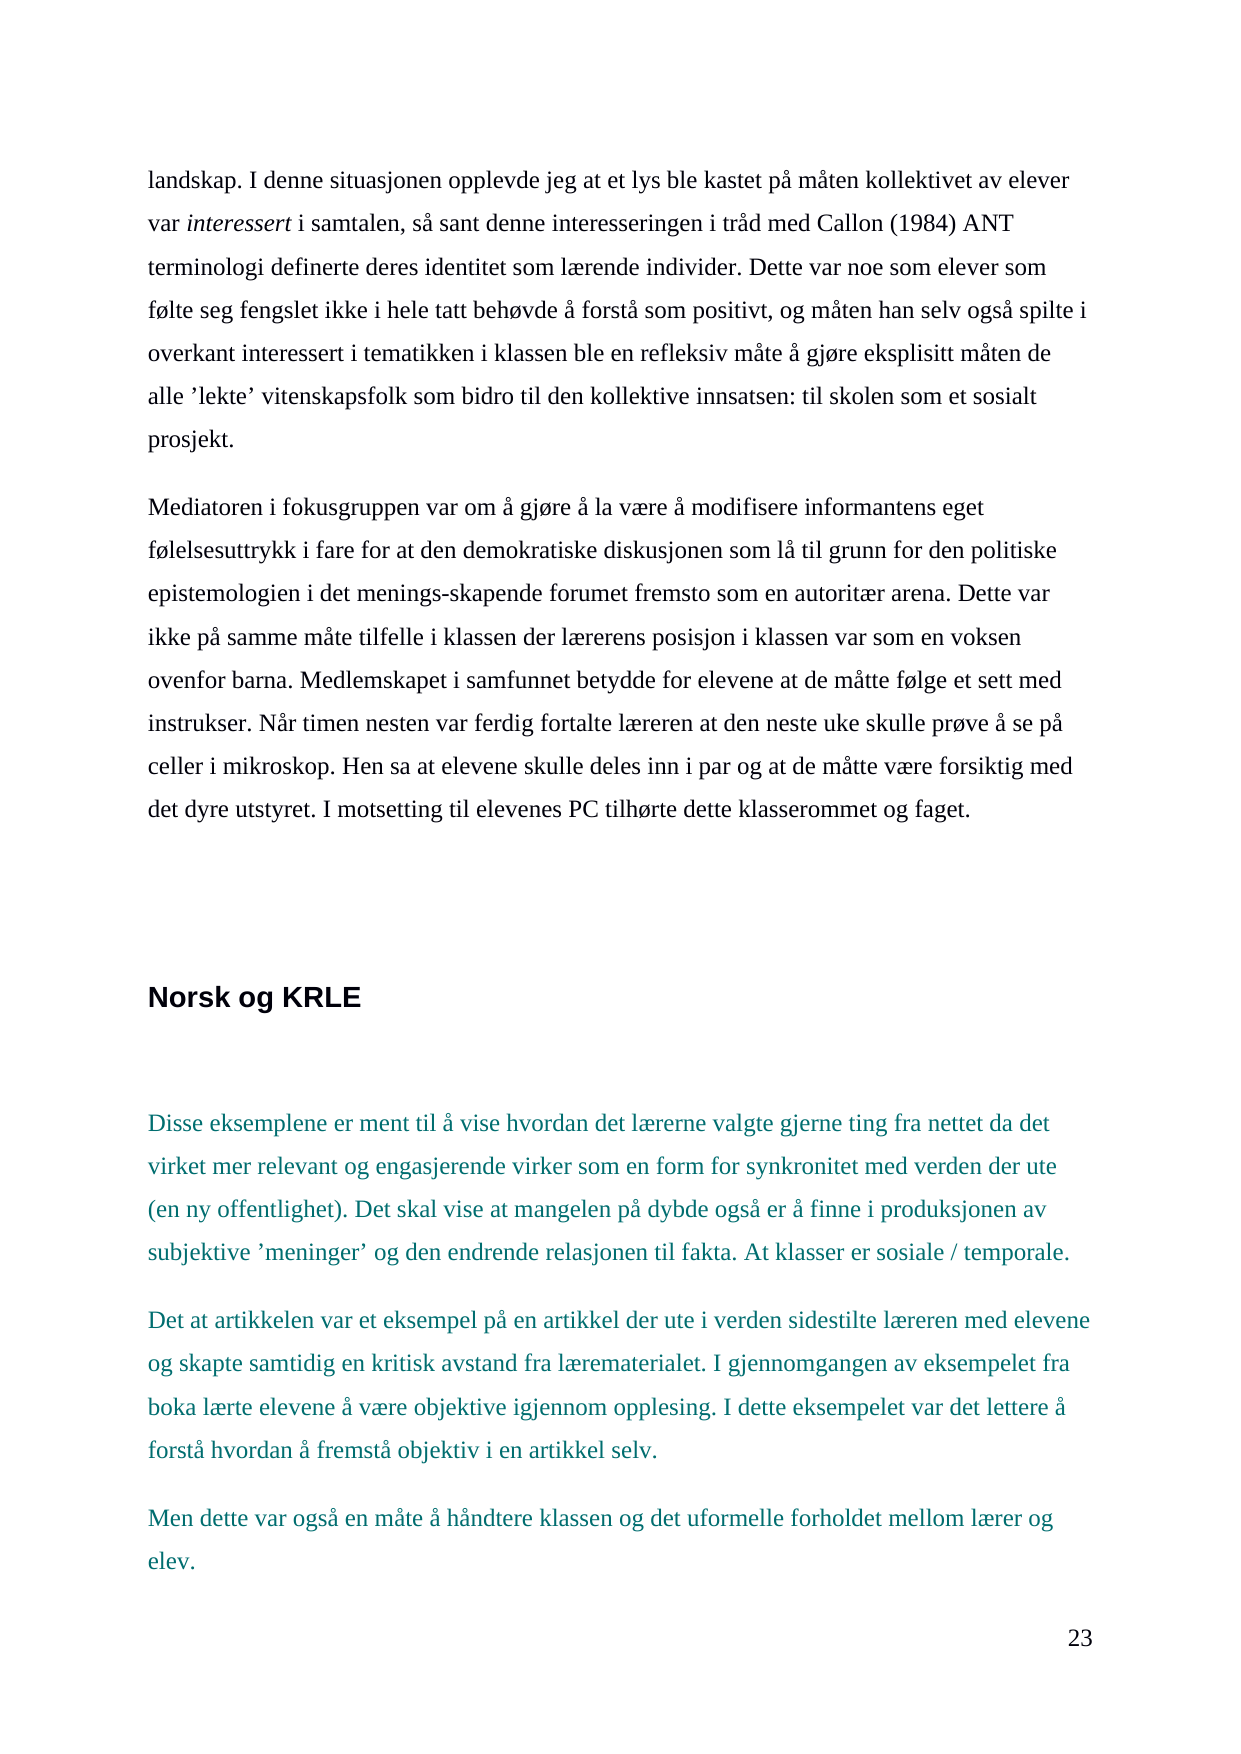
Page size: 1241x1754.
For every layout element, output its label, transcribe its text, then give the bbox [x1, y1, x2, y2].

text Mediatoren i fokusgruppen var om å gjøre å la være å modifisere informantens eget følelsesuttrykk i fare for at den demokratiske diskusjonen som lå til grunn for den politiske epistemologien i det menings-skapende forumet fremsto som en autoritær arena. Dette var ikke på samme måte tilfelle i klassen der lærerens posisjon i klassen var som en voksen ovenfor barna. Medlemskapet i samfunnet betydde for elevene at de måtte følge et sett med instrukser. Når timen nesten var ferdig fortalte læreren at den neste uke skulle prøve å se på celler i mikroskop. Hen sa at elevene skulle deles inn i par og at de måtte være forsiktig med det dyre utstyret. I motsetting til elevenes PC tilhørte dette klasserommet og faget. [148, 492, 1092, 823]
text Det at artikkelen var et eksempel på en artikkel der ute i verden sidestilte læreren med elevene og skapte samtidig en kritisk avstand fra lærematerialet. I gjennomgangen av eksempelet fra boka lærte elevene å være objektive igjennom opplesing. I dette eksempelet var det lettere å forstå hvordan å fremstå objektiv i en artikkel selv. [148, 1305, 1092, 1463]
text Men dette var også en måte å håndtere klassen og det uformelle forholdet mellom lærer og elev. [148, 1503, 1092, 1575]
text landskap. I denne situasjonen opplevde jeg at et lys ble kastet på måten kollektivet av elever var interessert i samtalen, så sant denne interesseringen i tråd med Callon (1984) ANT terminologi definerte deres identitet som lærende individer. Dette var noe som elever som følte seg fengslet ikke i hele tatt behøvde å forstå som positivt, og måten han selv også spilte i overkant interessert i tematikken i klassen ble en refleksiv måte å gjøre eksplisitt måten de alle ’lekte’ vitenskapsfolk som bidro til den kollektive innsatsen: til skolen som et sosialt prosjekt. [148, 165, 1092, 453]
text Disse eksemplene er ment til å vise hvordan det lærerne valgte gjerne ting fra nettet da det virket mer relevant og engasjerende virker som en form for synkronitet med verden der ute (en ny offentlighet). Det skal vise at mangelen på dybde også er å finne i produksjonen av subjektive ’meninger’ og den endrende relasjonen til fakta. At klasser er sosiale / temporale. [148, 1108, 1092, 1266]
subtitle Norsk og KRLE [148, 980, 1092, 1014]
